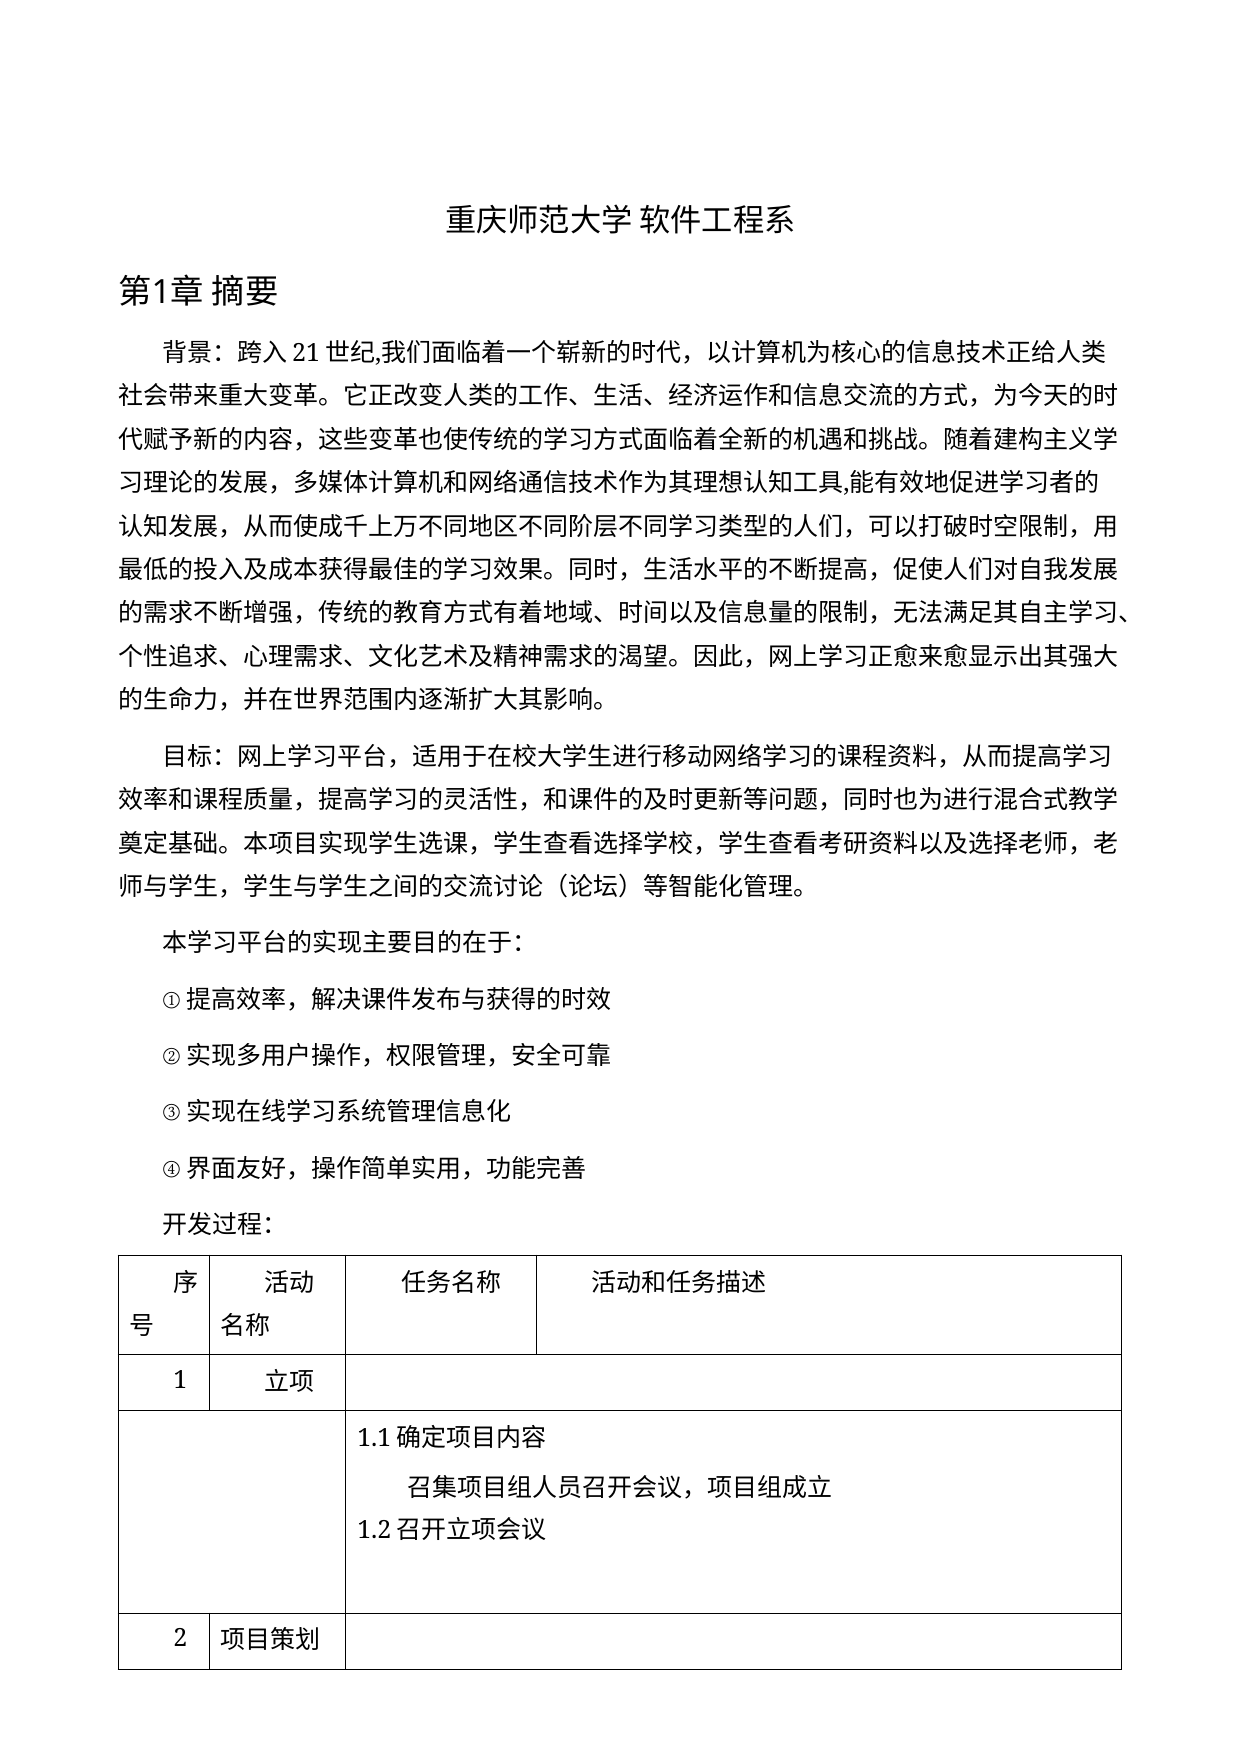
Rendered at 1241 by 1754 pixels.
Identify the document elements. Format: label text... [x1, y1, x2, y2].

text ②实现多用户操作，权限管理，安全可靠 [118, 1036, 1122, 1072]
table_cell [119, 1411, 345, 1612]
text 重庆师范大学 软件工程系 [118, 195, 1122, 240]
table_header 序号 [119, 1256, 209, 1354]
table_header 活动名称 [210, 1256, 345, 1354]
table_cell 项目策划 [210, 1614, 345, 1668]
table_cell 立项 [210, 1355, 345, 1410]
text ③实现在线学习系统管理信息化 [118, 1092, 1122, 1128]
table_cell 1 [119, 1355, 209, 1410]
subtitle 摘要 [118, 265, 1122, 313]
table_cell [346, 1355, 1121, 1410]
text 背景：跨入21世纪,我们面临着一个崭新的时代，以计算机为核心的信息技术正给人类社会带来重大变革。它正改变人类的工作、生活、经济运作和信息交流的方式，为今天的时代赋予新的内容，这些变革也使传统的学习方式面临着全新的机遇和挑战。随着建构主义学习理论的发展，多媒体计算机和网络通信技术作为其理想认知工具,能有效地促进学习者的认知发展，从而使成千上万不同地区不同阶层不同学习类型的人们，可以打破时空限制，用最低的投入及成本获得最佳的学习效果。同时，生活水平的不断提高，促使人们对自我发展的需求不断增强，传统的教育方式有着地域、时间以及信息量的限制，无法满足其自主学习、个性追求、心理需求、文化艺术及精神需求的渴望。因此，网上学习正愈来愈显示出其强大的生命力，并在世界范围内逐渐扩大其影响。 [118, 332, 1122, 716]
table_cell 1.1确定项目内容 召集项目组人员召开会议，项目组成立 1.2召开立项会议 [346, 1411, 1121, 1612]
text ①提高效率，解决课件发布与获得的时效 [118, 979, 1122, 1015]
text 本学习平台的实现主要目的在于： [118, 923, 1122, 959]
table_header 活动和任务描述 [537, 1256, 1121, 1354]
text 目标：网上学习平台，适用于在校大学生进行移动网络学习的课程资料，从而提高学习效率和课程质量，提高学习的灵活性，和课件的及时更新等问题，同时也为进行混合式教学奠定基础。本项目实现学生选课，学生查看选择学校，学生查看考研资料以及选择老师，老师与学生，学生与学生之间的交流讨论（论坛）等智能化管理。 [118, 736, 1122, 903]
text 开发过程： [118, 1204, 1122, 1241]
table_header 任务名称 [346, 1256, 536, 1354]
table_cell [346, 1614, 1121, 1668]
table_cell 2 [119, 1614, 209, 1668]
text ④界面友好，操作简单实用，功能完善 [118, 1148, 1122, 1184]
